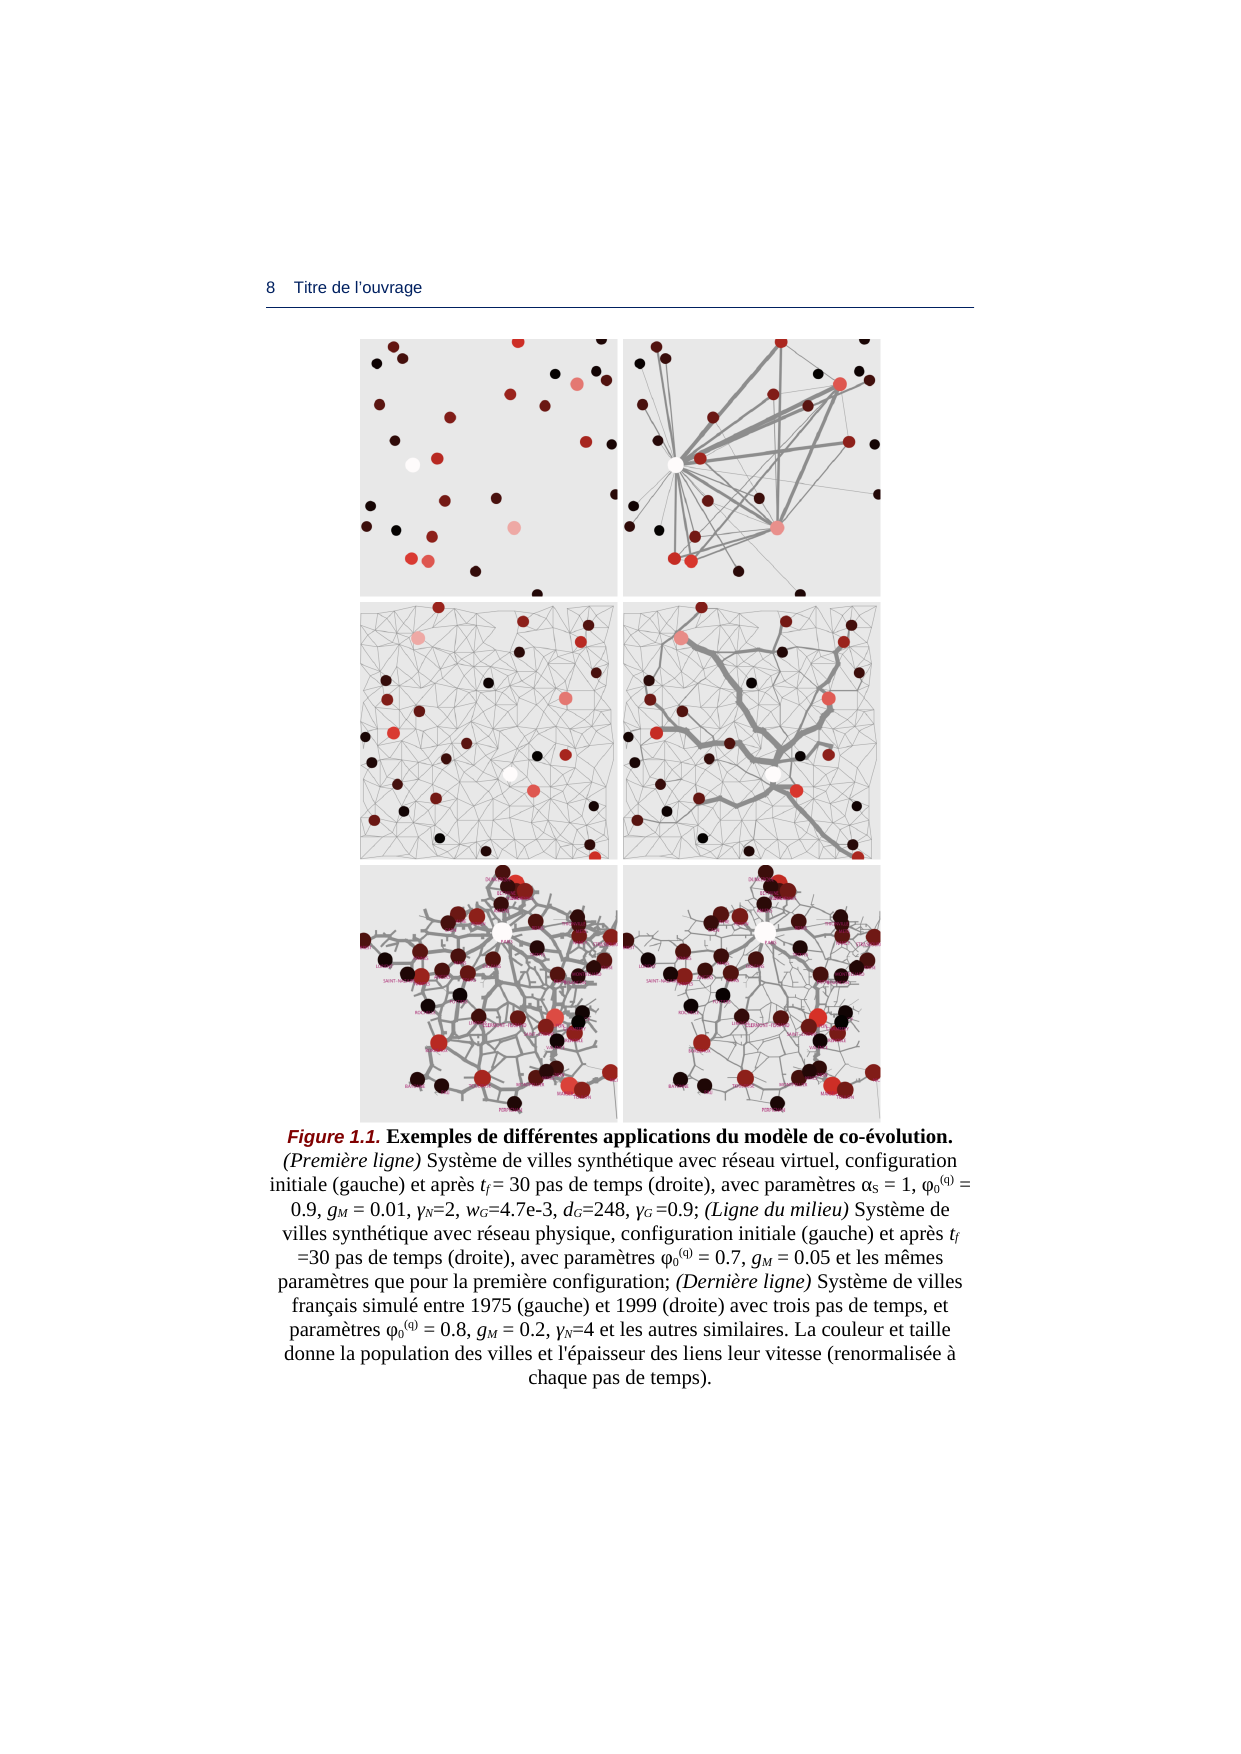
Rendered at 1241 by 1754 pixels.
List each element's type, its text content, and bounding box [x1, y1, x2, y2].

text Figure 1.1. Exemples de différentes applications du modèle de co-évolution. (Première ligne) Système de villes synthétique avec réseau virtuel, configuration initiale (gauche) et après tf = 30 pas de temps (droite), avec paramètres αS = 1, φ0(q) = 0.9, gM = 0.01, γN=2, wG=4.7e-3, dG=248, γG =0.9; (Ligne du milieu) Système de villes synthétique avec réseau physique, configuration initiale (gauche) et après tf =30 pas de temps (droite), avec paramètres φ0(q) = 0.7, gM = 0.05 et les mêmes paramètres que pour la première configuration; (Dernière ligne) Système de villes français simulé entre 1975 (gauche) et 1999 (droite) avec trois pas de temps, et paramètres φ0(q) = 0.8, gM = 0.2, γN=4 et les autres similaires. La couleur et taille donne la population des villes et l'épaisseur des liens leur vitesse (renormalisée à chaque pas de temps). [266, 1124, 974, 1389]
picture [357, 336, 883, 1125]
